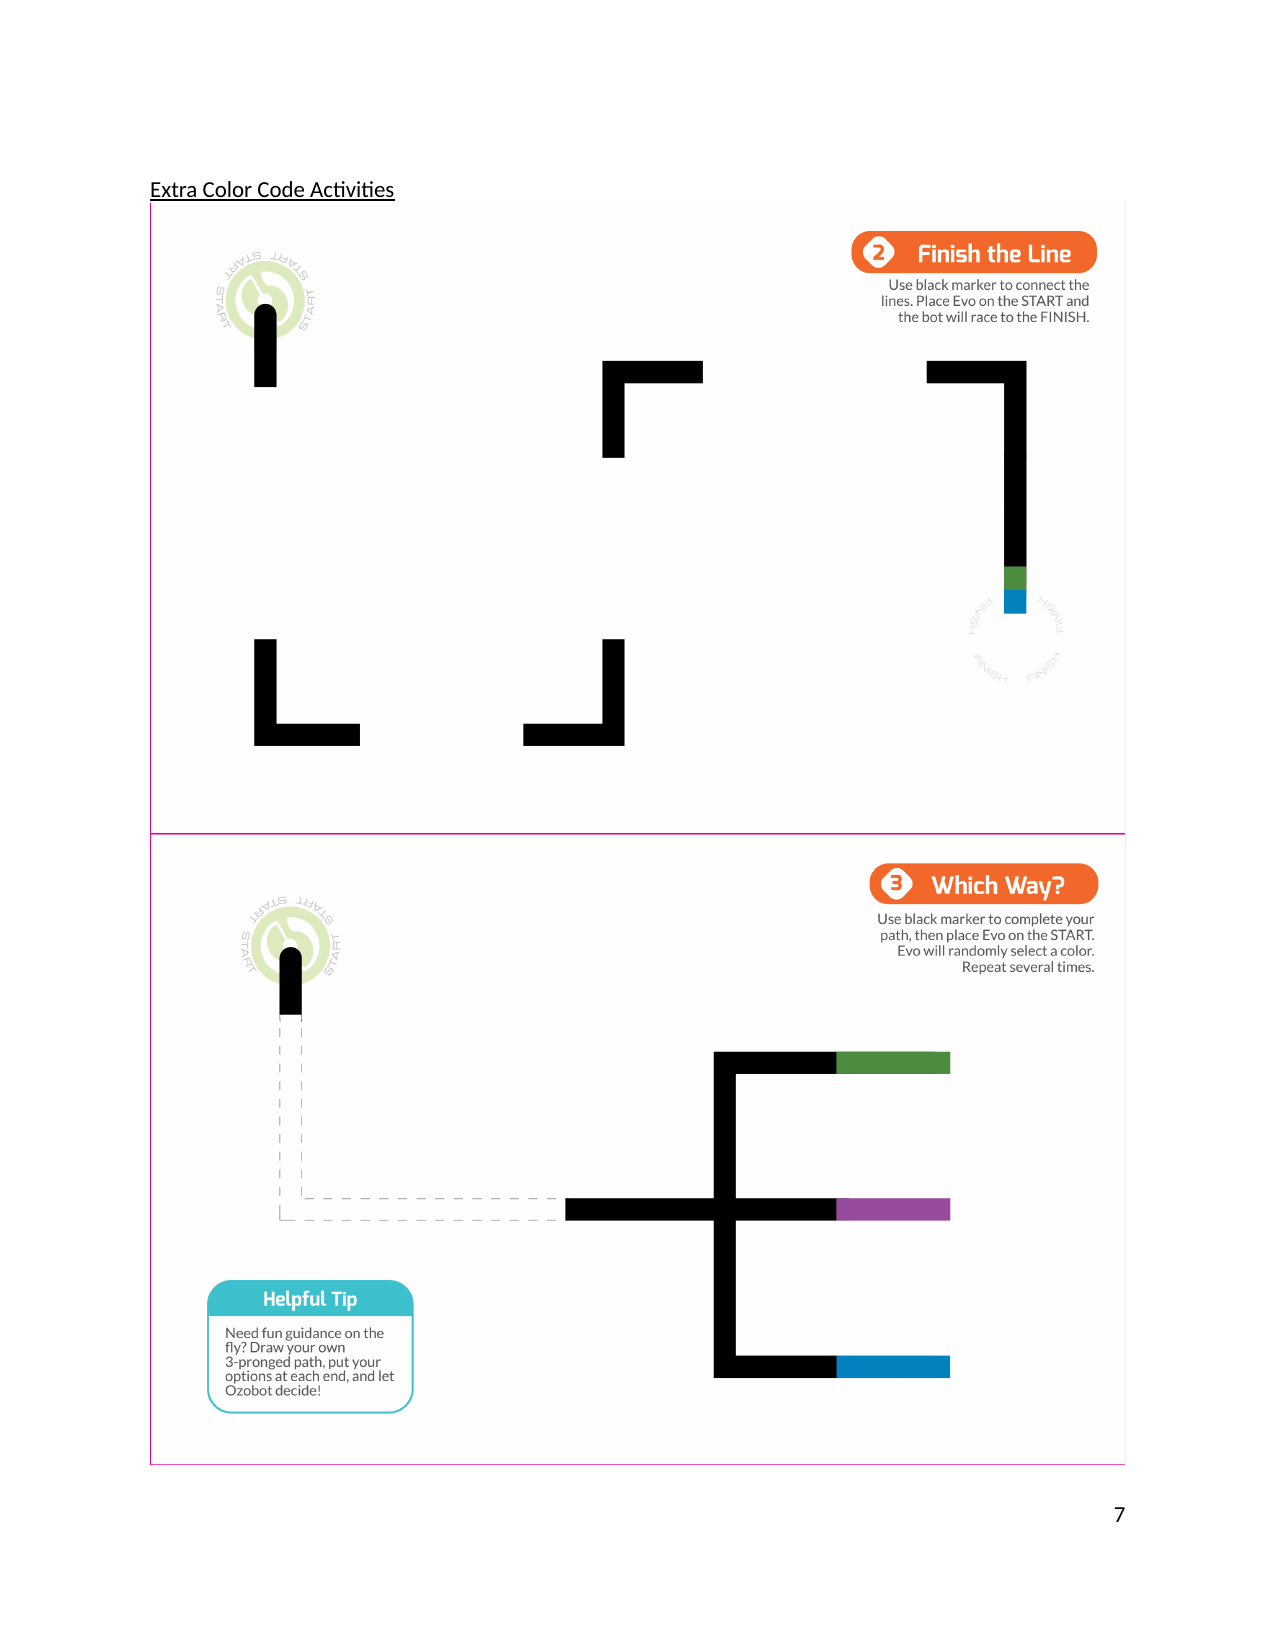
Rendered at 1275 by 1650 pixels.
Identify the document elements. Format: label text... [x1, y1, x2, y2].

subtitle Extra Color Code Activities [150, 175, 1125, 203]
picture [150, 203, 1125, 1465]
